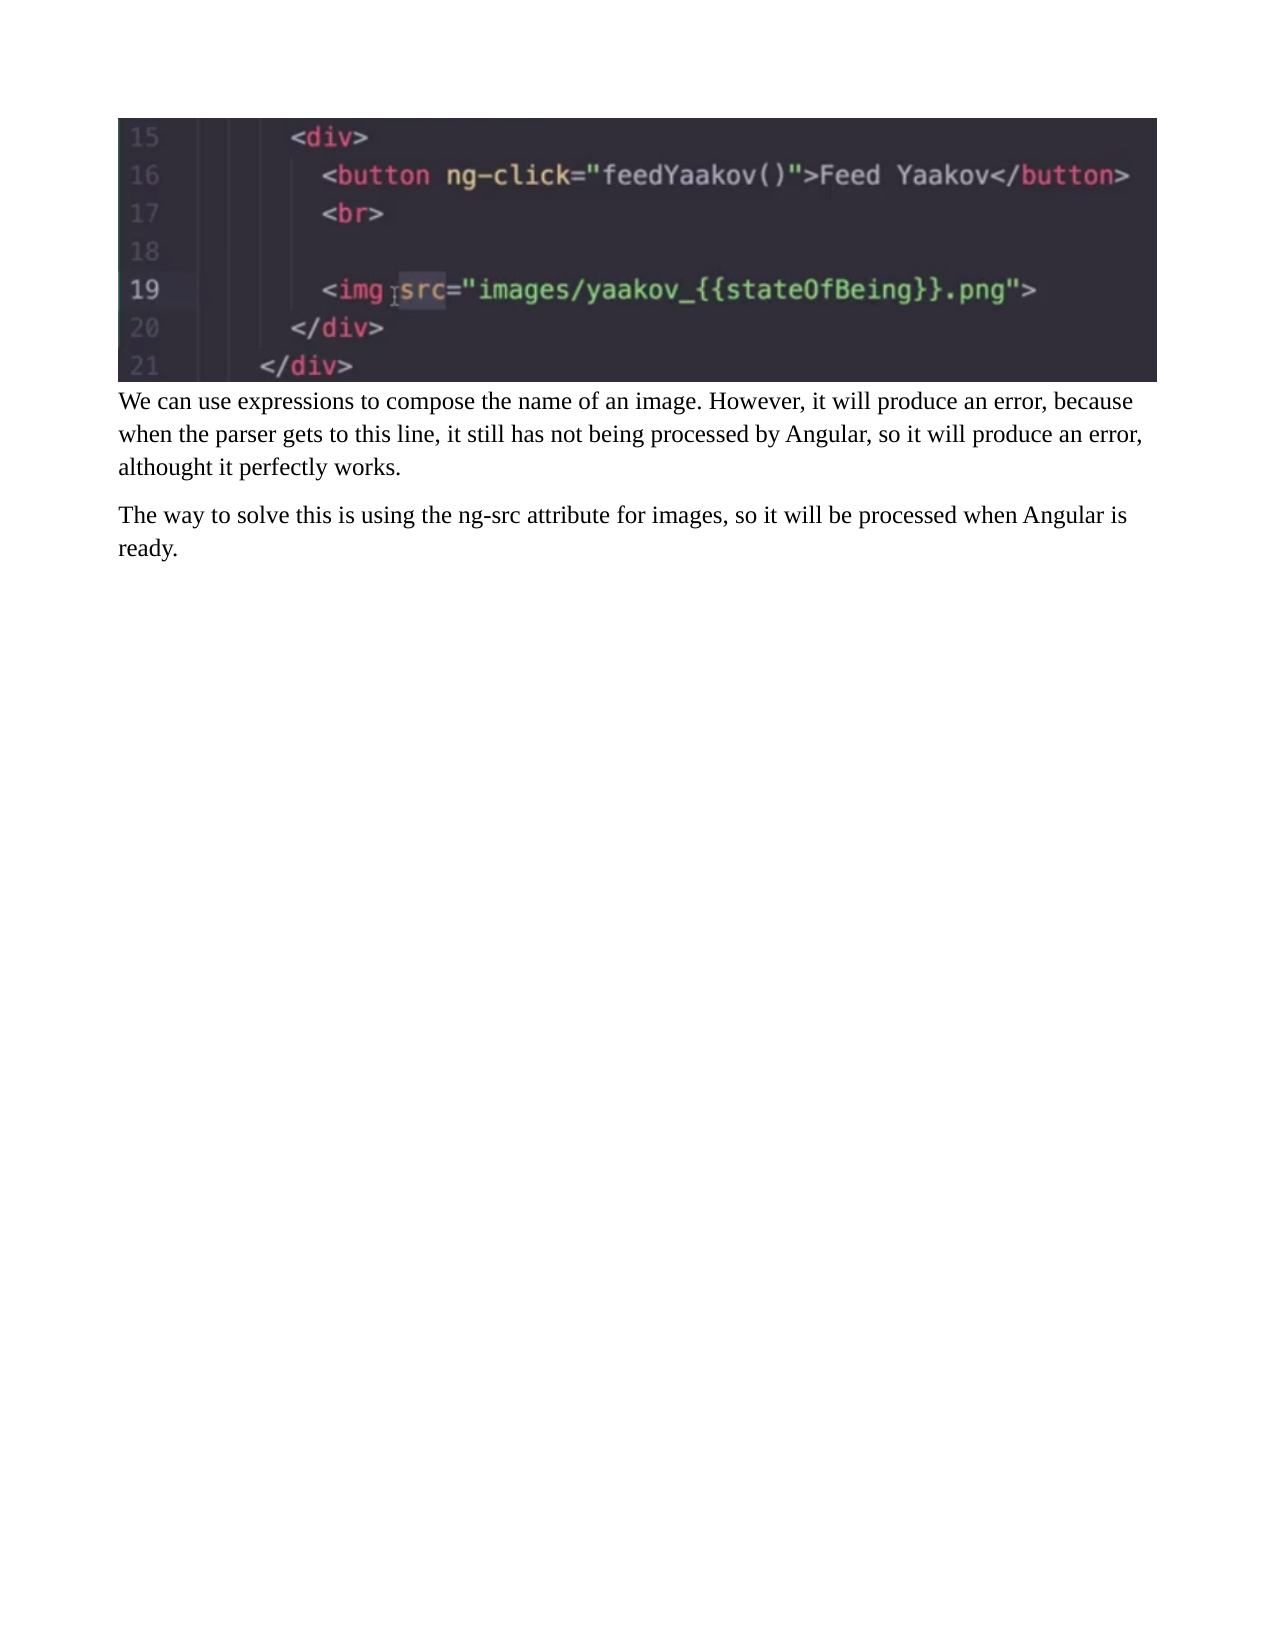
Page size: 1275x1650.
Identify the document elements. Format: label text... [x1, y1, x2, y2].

text We can use expressions to compose the name of an image. However, it will produce an error, because when the parser gets to this line, it still has not being processed by Angular, so it will produce an error, althought it perfectly works. [118, 382, 1157, 481]
picture [118, 118, 1157, 382]
text The way to solve this is using the ng-src attribute for images, so it will be processed when Angular is ready. [118, 500, 1157, 561]
